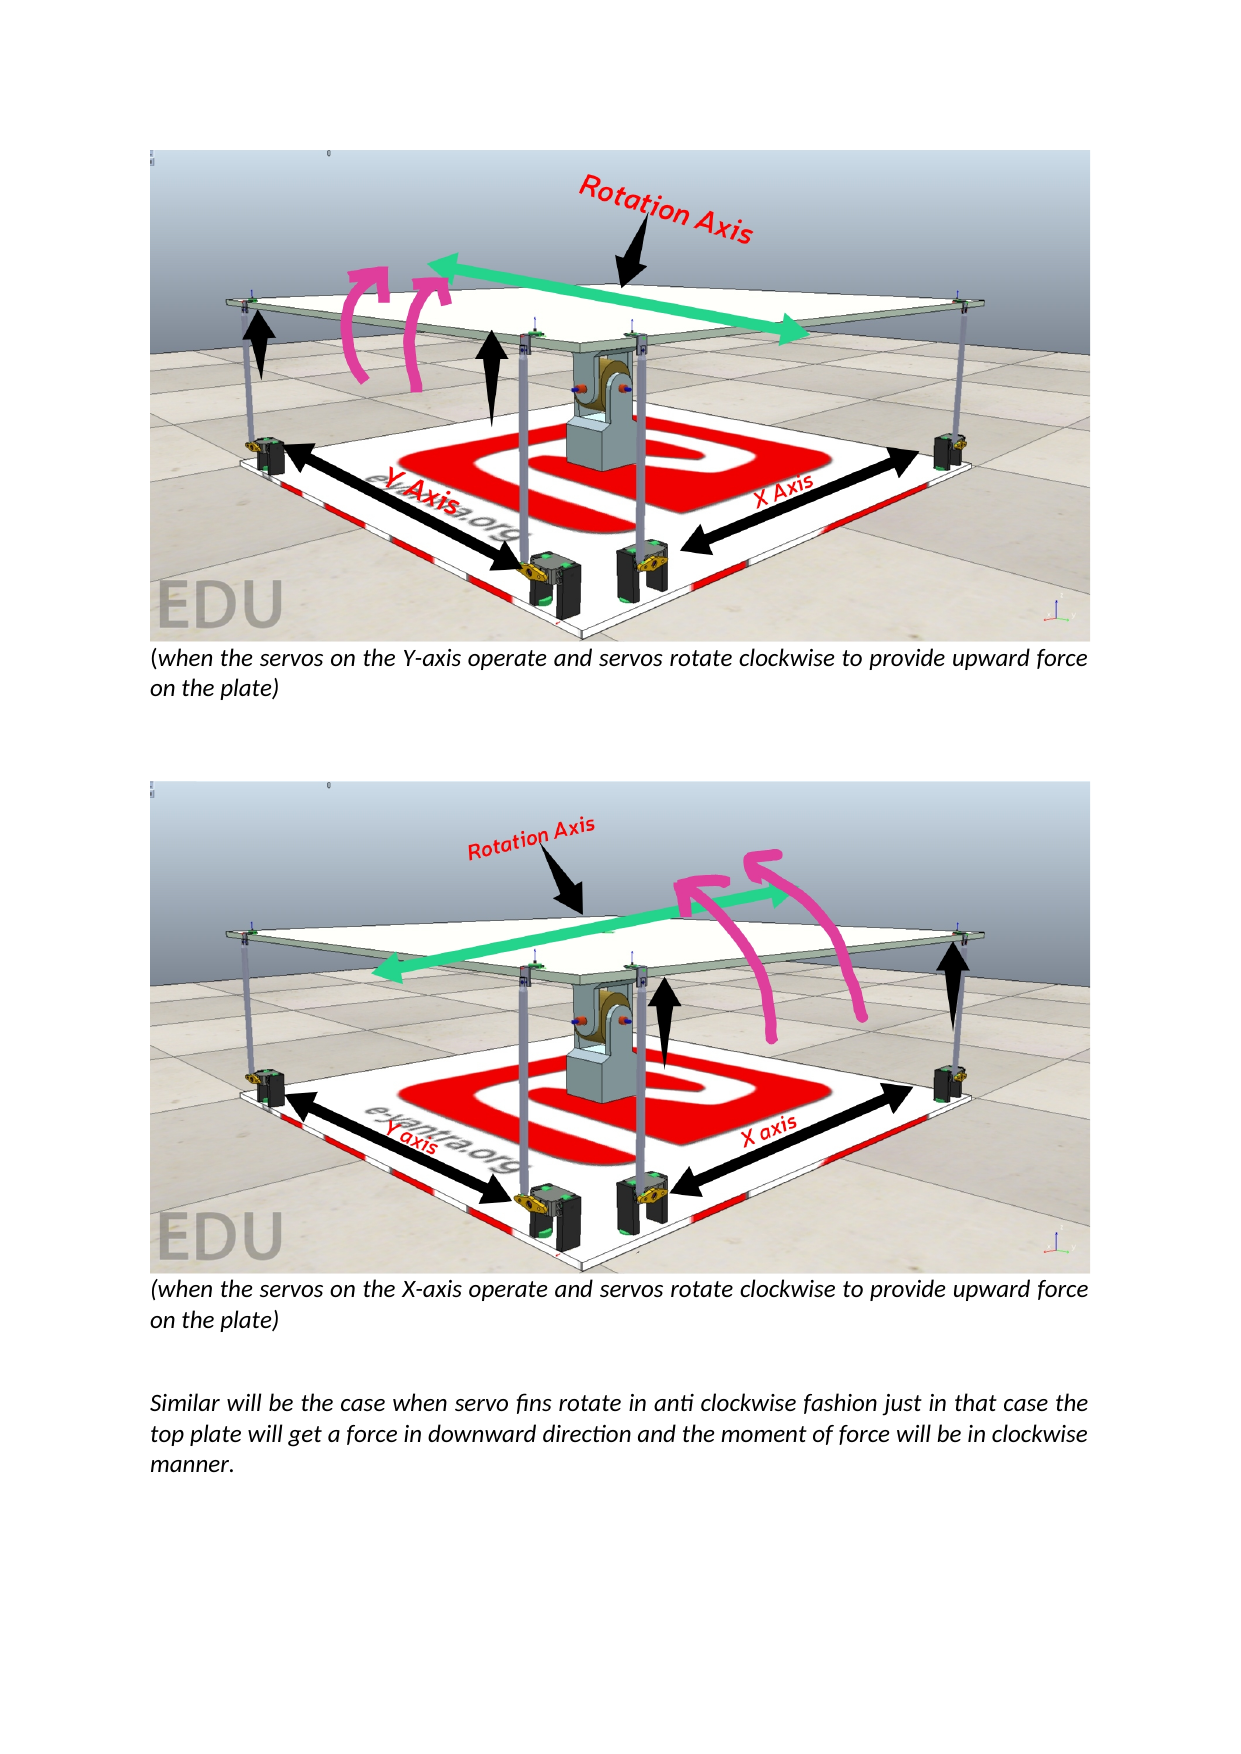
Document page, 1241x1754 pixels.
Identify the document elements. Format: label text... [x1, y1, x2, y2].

picture [150, 150, 1091, 642]
text (when the servos on the Y-axis operate and servos rotate clockwise to provide upward force on the plate) [150, 642, 1090, 703]
picture [150, 781, 1091, 1274]
text ­(when the servos on the X-axis operate and servos rotate clockwise to provide upward force on the plate) [150, 1274, 1090, 1334]
text Similar will be the case when servo fins rotate in anti clockwise fashion just in that case the top plate will get a force in downward direction and the moment of force will be in clockwise manner. [150, 1387, 1090, 1479]
